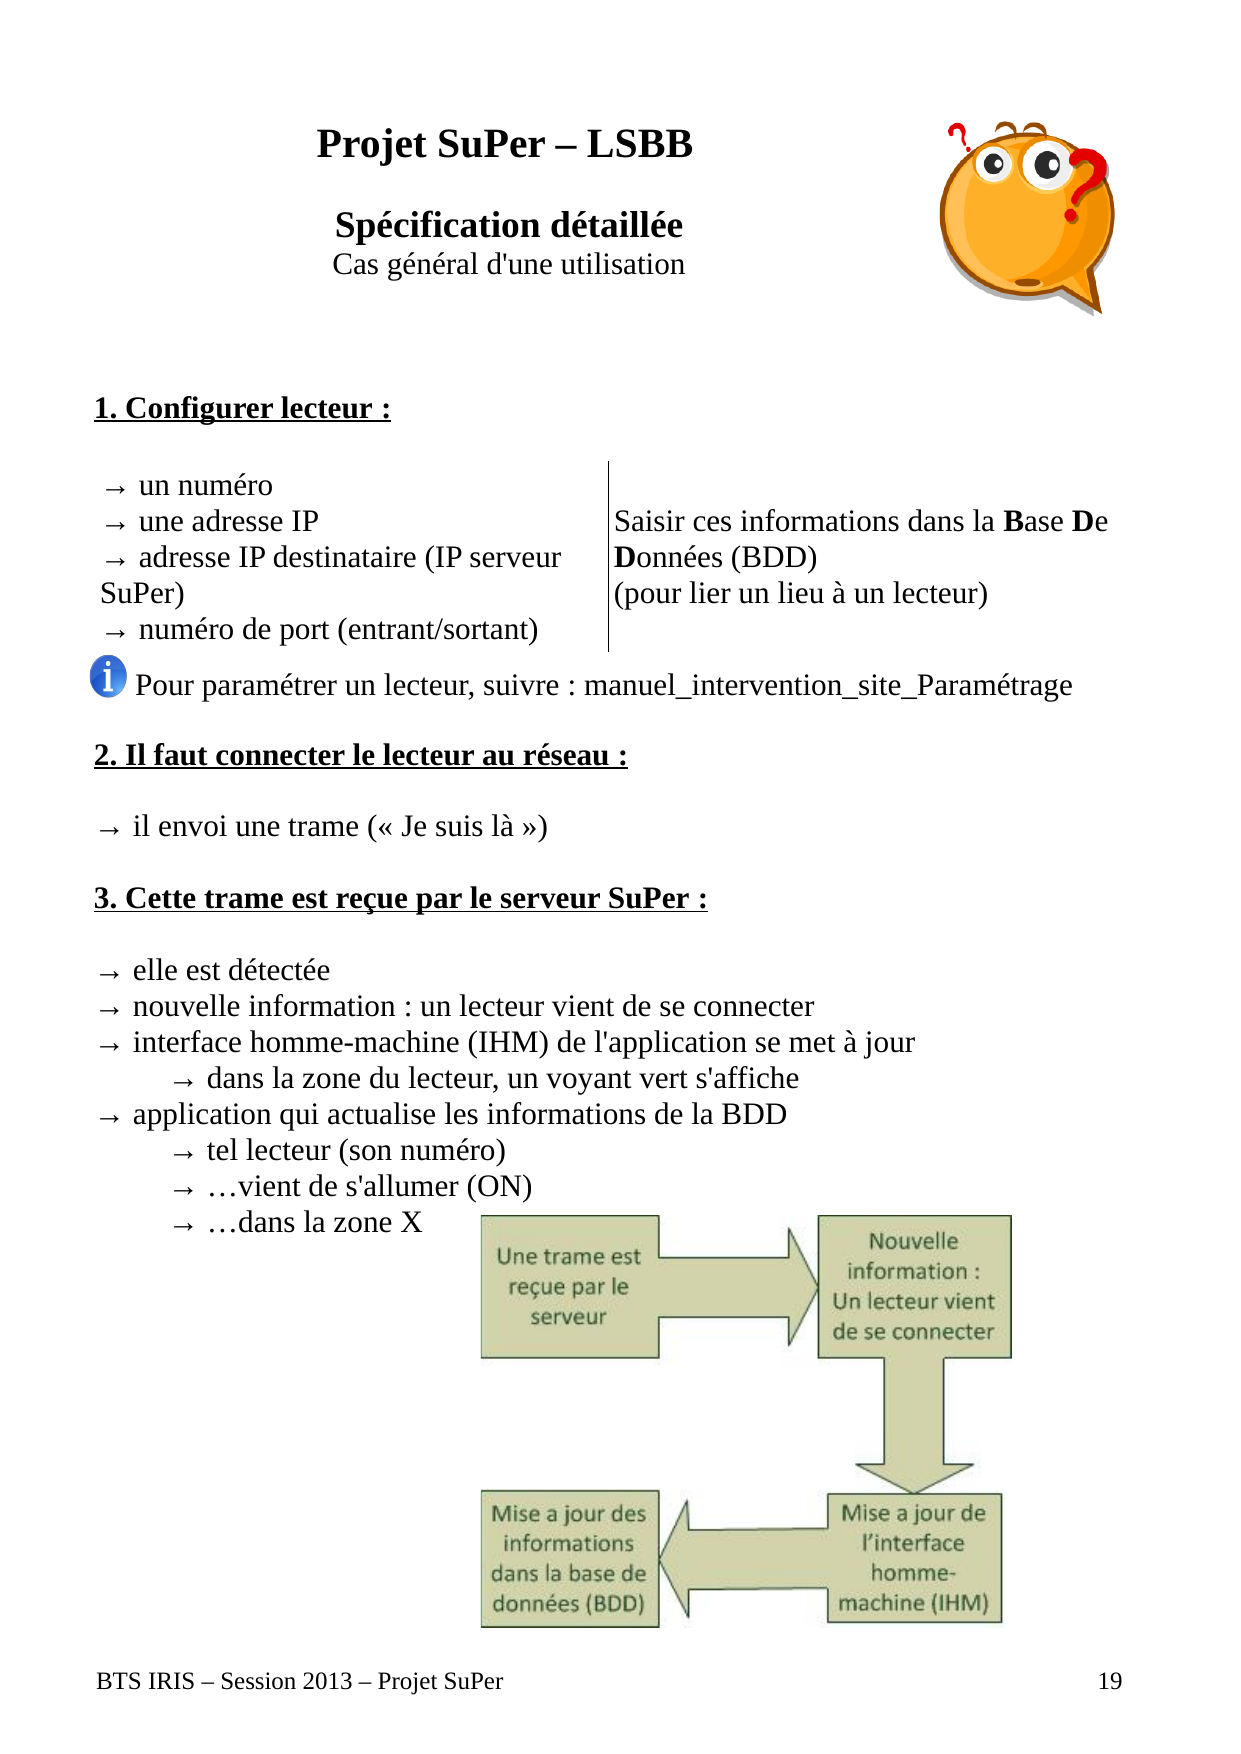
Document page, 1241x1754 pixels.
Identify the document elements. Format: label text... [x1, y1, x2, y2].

text → application qui actualise les informations de la BDD [94, 1095, 1122, 1131]
text Projet SuPer – LSBB [94, 118, 1122, 166]
text → …dans la zone X [94, 1203, 1122, 1239]
text → nouvelle information : un lecteur vient de se connecter [94, 987, 1122, 1023]
picture [89, 655, 128, 699]
text Spécification détaillée [94, 202, 923, 245]
text → …vient de s'allumer (ON) [94, 1167, 1122, 1203]
text Cas général d'une utilisation [94, 245, 923, 281]
table_header Saisir ces informations dans la Base De Données (BDD) (pour lier un lieu à un lecteur) [609, 461, 1122, 652]
text 1. Configurer lecteur : [94, 389, 1122, 425]
text → il envoi une trame (« Je suis là ») [94, 808, 1122, 843]
text → elle est détectée [94, 951, 1122, 987]
text → interface homme-machine (IHM) de l'application se met à jour [94, 1023, 1122, 1059]
table_header → un numéro → une adresse IP → adresse IP destinataire (IP serveur SuPer) → numéro de port (entrant/sortant) [94, 461, 608, 652]
text → dans la zone du lecteur, un voyant vert s'affiche [94, 1059, 1122, 1095]
picture [923, 119, 1120, 317]
text → tel lecteur (son numéro) [94, 1131, 1122, 1167]
text 3. Cette trame est reçue par le serveur SuPer : [94, 879, 1122, 915]
picture [480, 1215, 1012, 1628]
text Pour paramétrer un lecteur, suivre : manuel_intervention_site_Paramétrage [94, 666, 1122, 702]
text 2. Il faut connecter le lecteur au réseau : [94, 736, 1122, 772]
